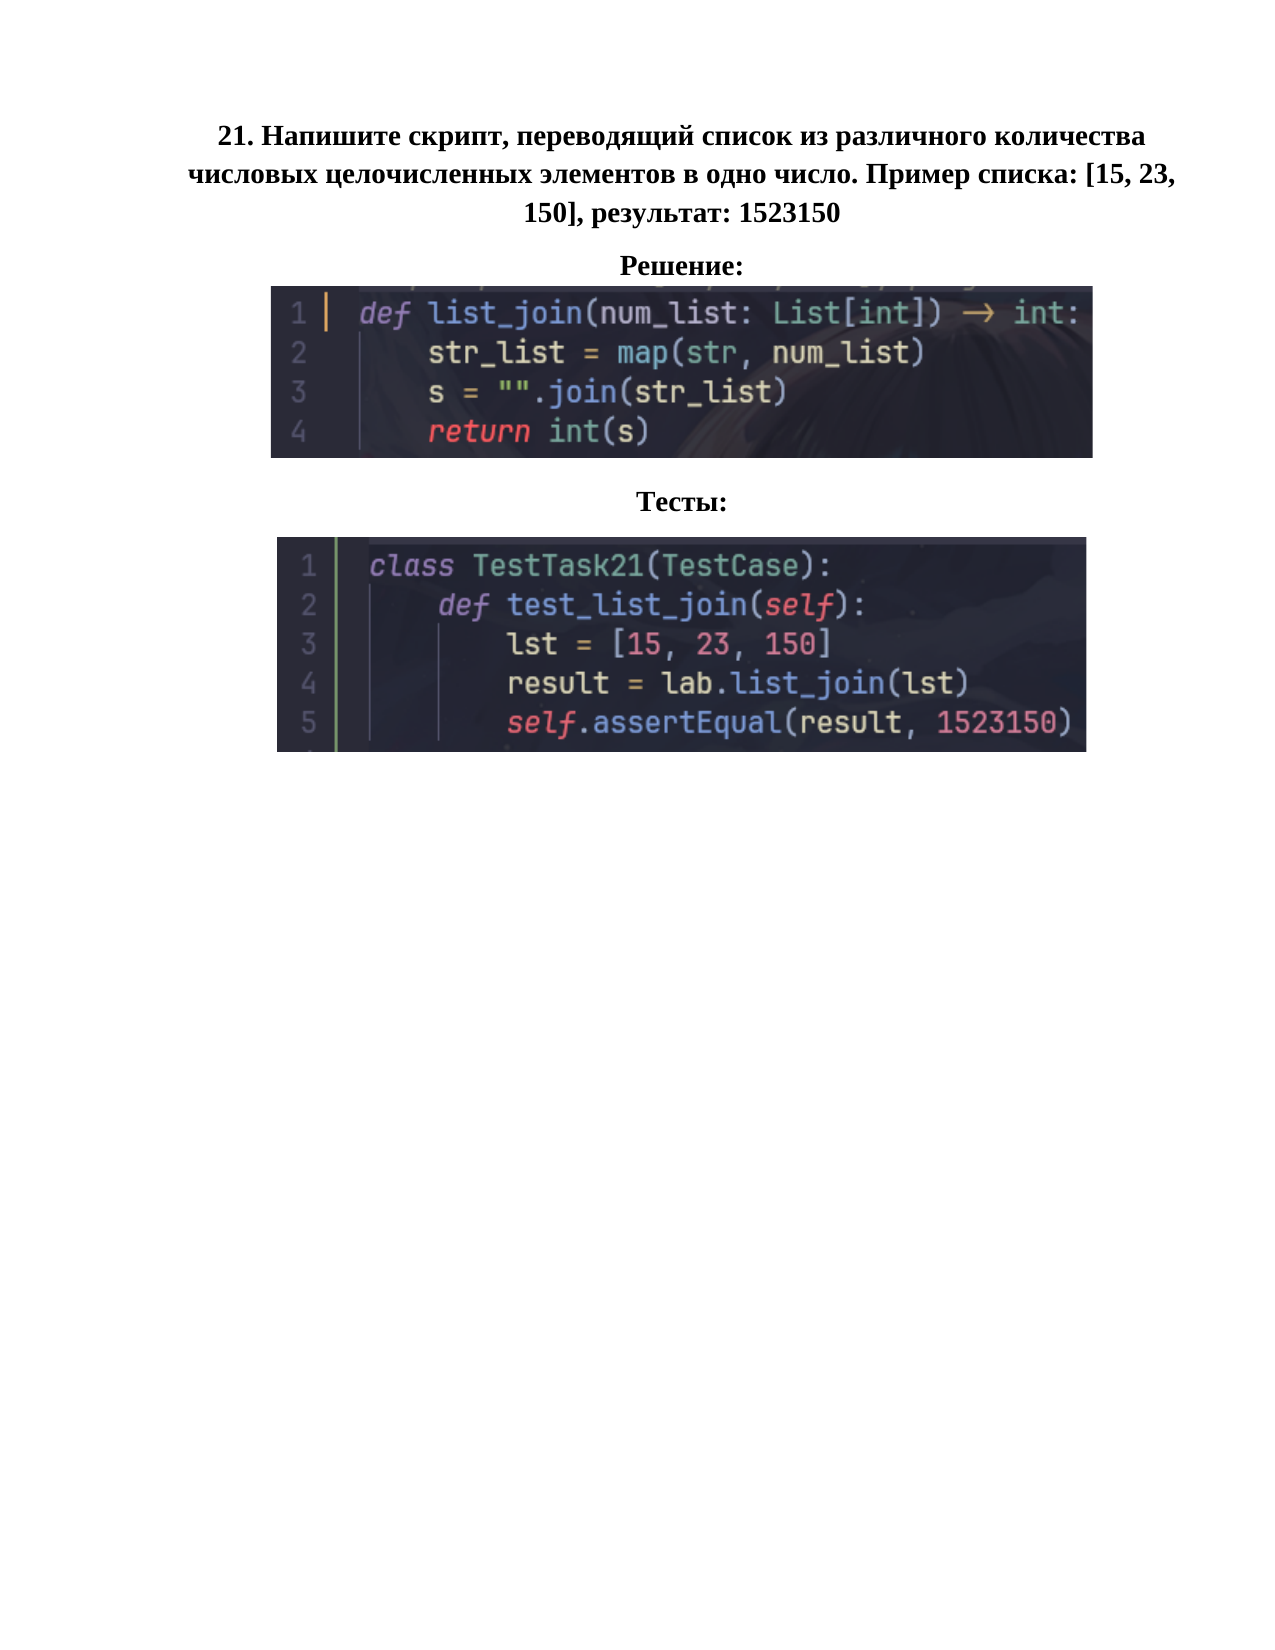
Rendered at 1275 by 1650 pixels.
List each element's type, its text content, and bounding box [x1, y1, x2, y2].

text 21. Напишите скрипт, переводящий список из различного количества числовых целочисленных элементов в одно число. Пример списка: [15, 23, 150], результат: 1523150 [177, 118, 1186, 229]
text Тесты: [177, 484, 1186, 518]
picture [277, 537, 1087, 752]
picture [270, 286, 1093, 458]
text Решение: [177, 248, 1186, 282]
